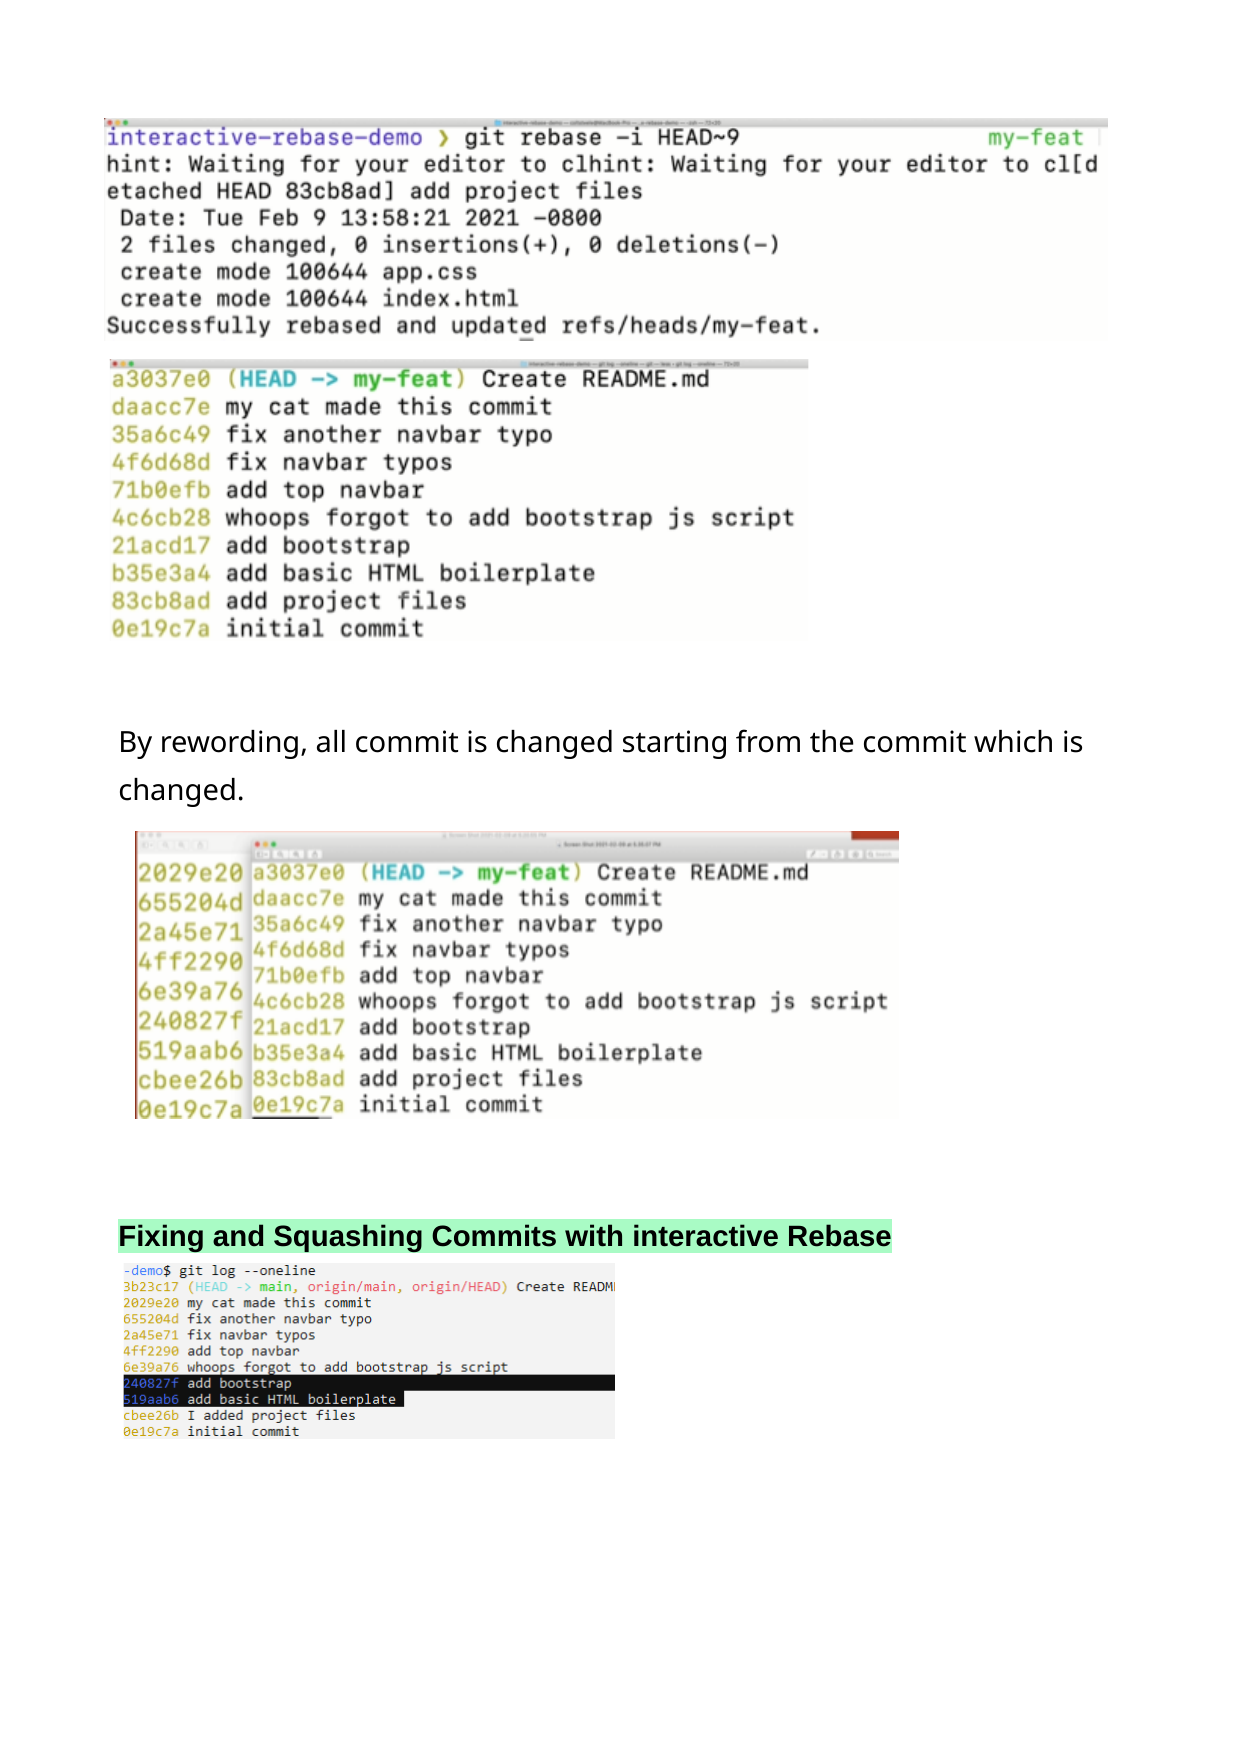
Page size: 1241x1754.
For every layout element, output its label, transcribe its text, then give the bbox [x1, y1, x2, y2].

picture [123, 1263, 615, 1439]
subtitle Fixing and Squashing Commits with interactive Rebase [892, 1219, 1122, 1253]
picture [104, 118, 1108, 341]
picture [109, 359, 809, 641]
text By rewording, all commit is changed starting from the commit which is changed. [118, 721, 1122, 809]
picture [135, 831, 899, 1119]
